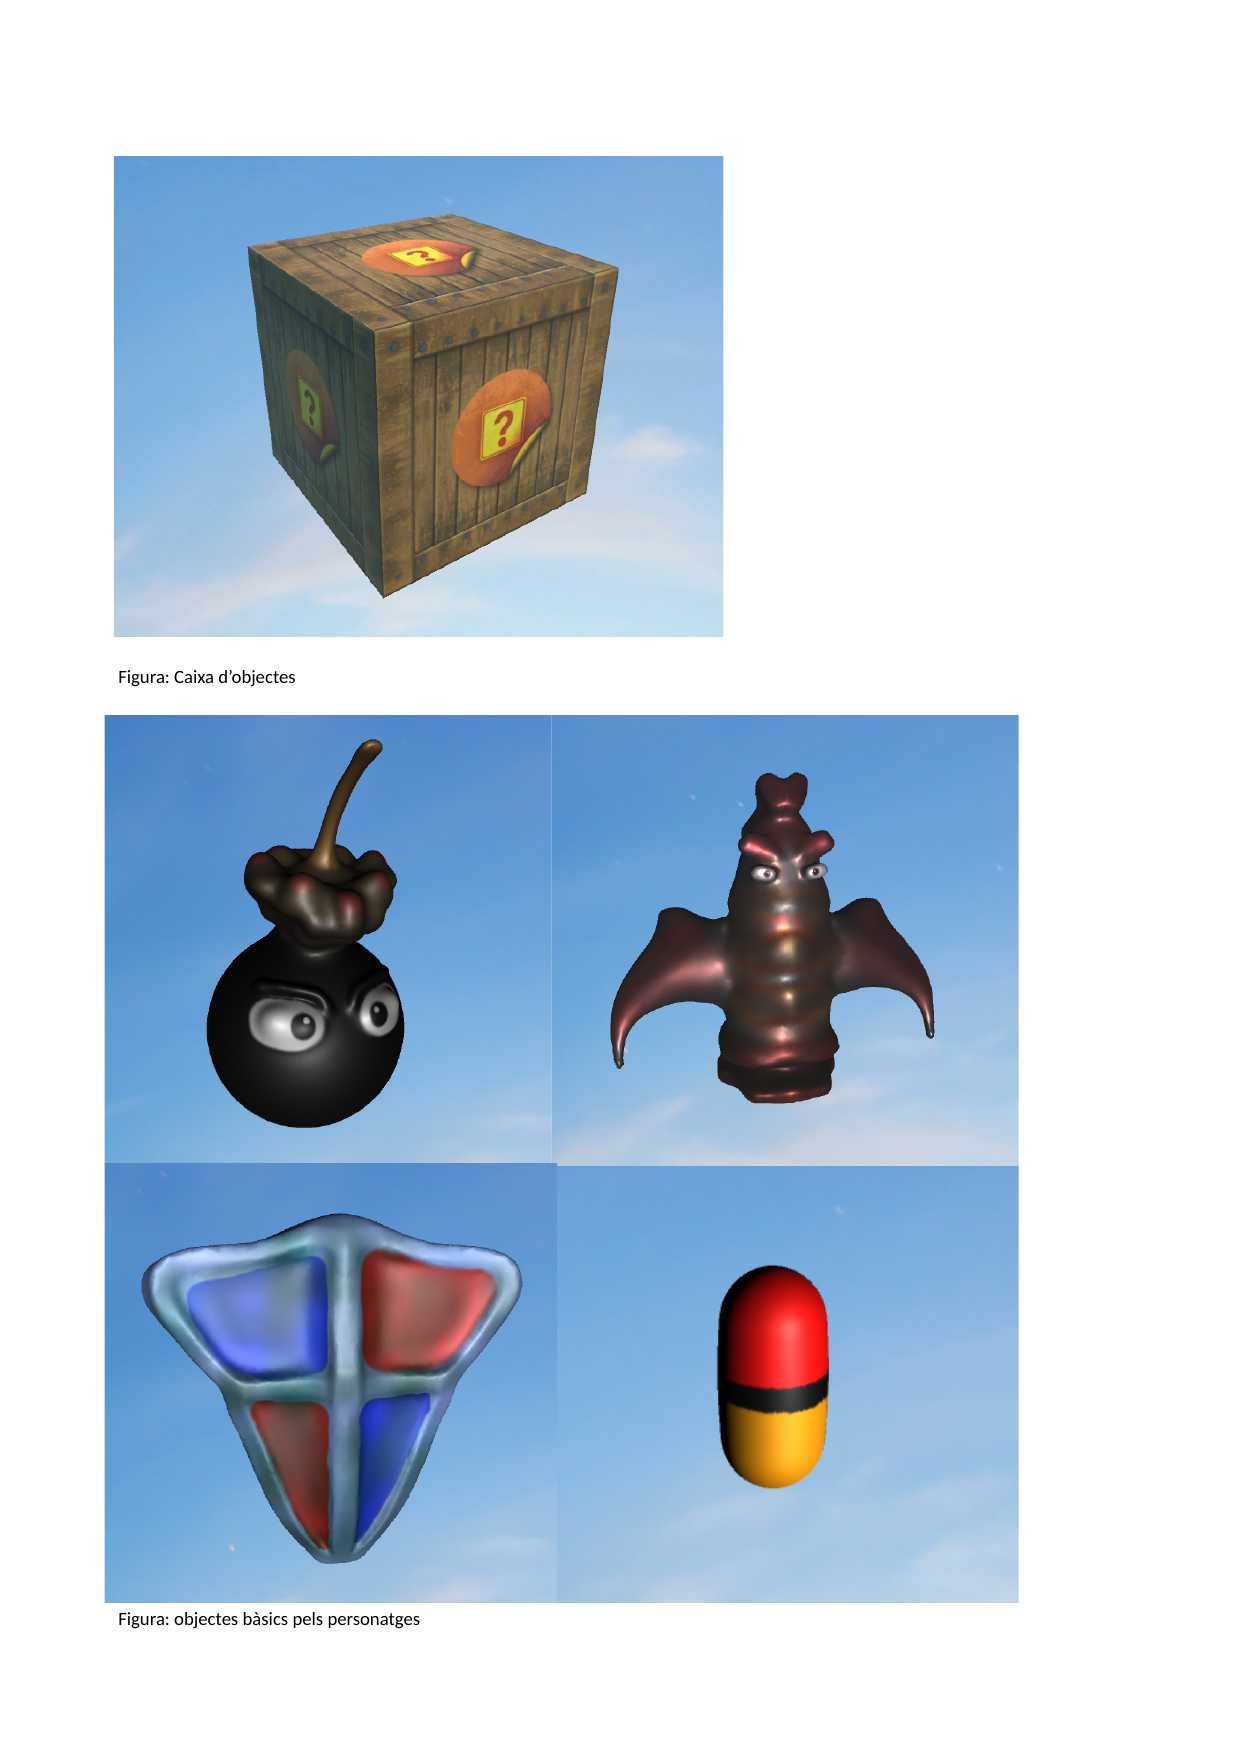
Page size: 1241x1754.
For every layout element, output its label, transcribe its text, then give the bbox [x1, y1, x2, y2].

text Figura: Caixa d’objectes [118, 665, 1122, 688]
picture [104, 715, 1019, 1603]
text Figura: objectes bàsics pels personatges [118, 1189, 1122, 1630]
picture [113, 156, 724, 637]
